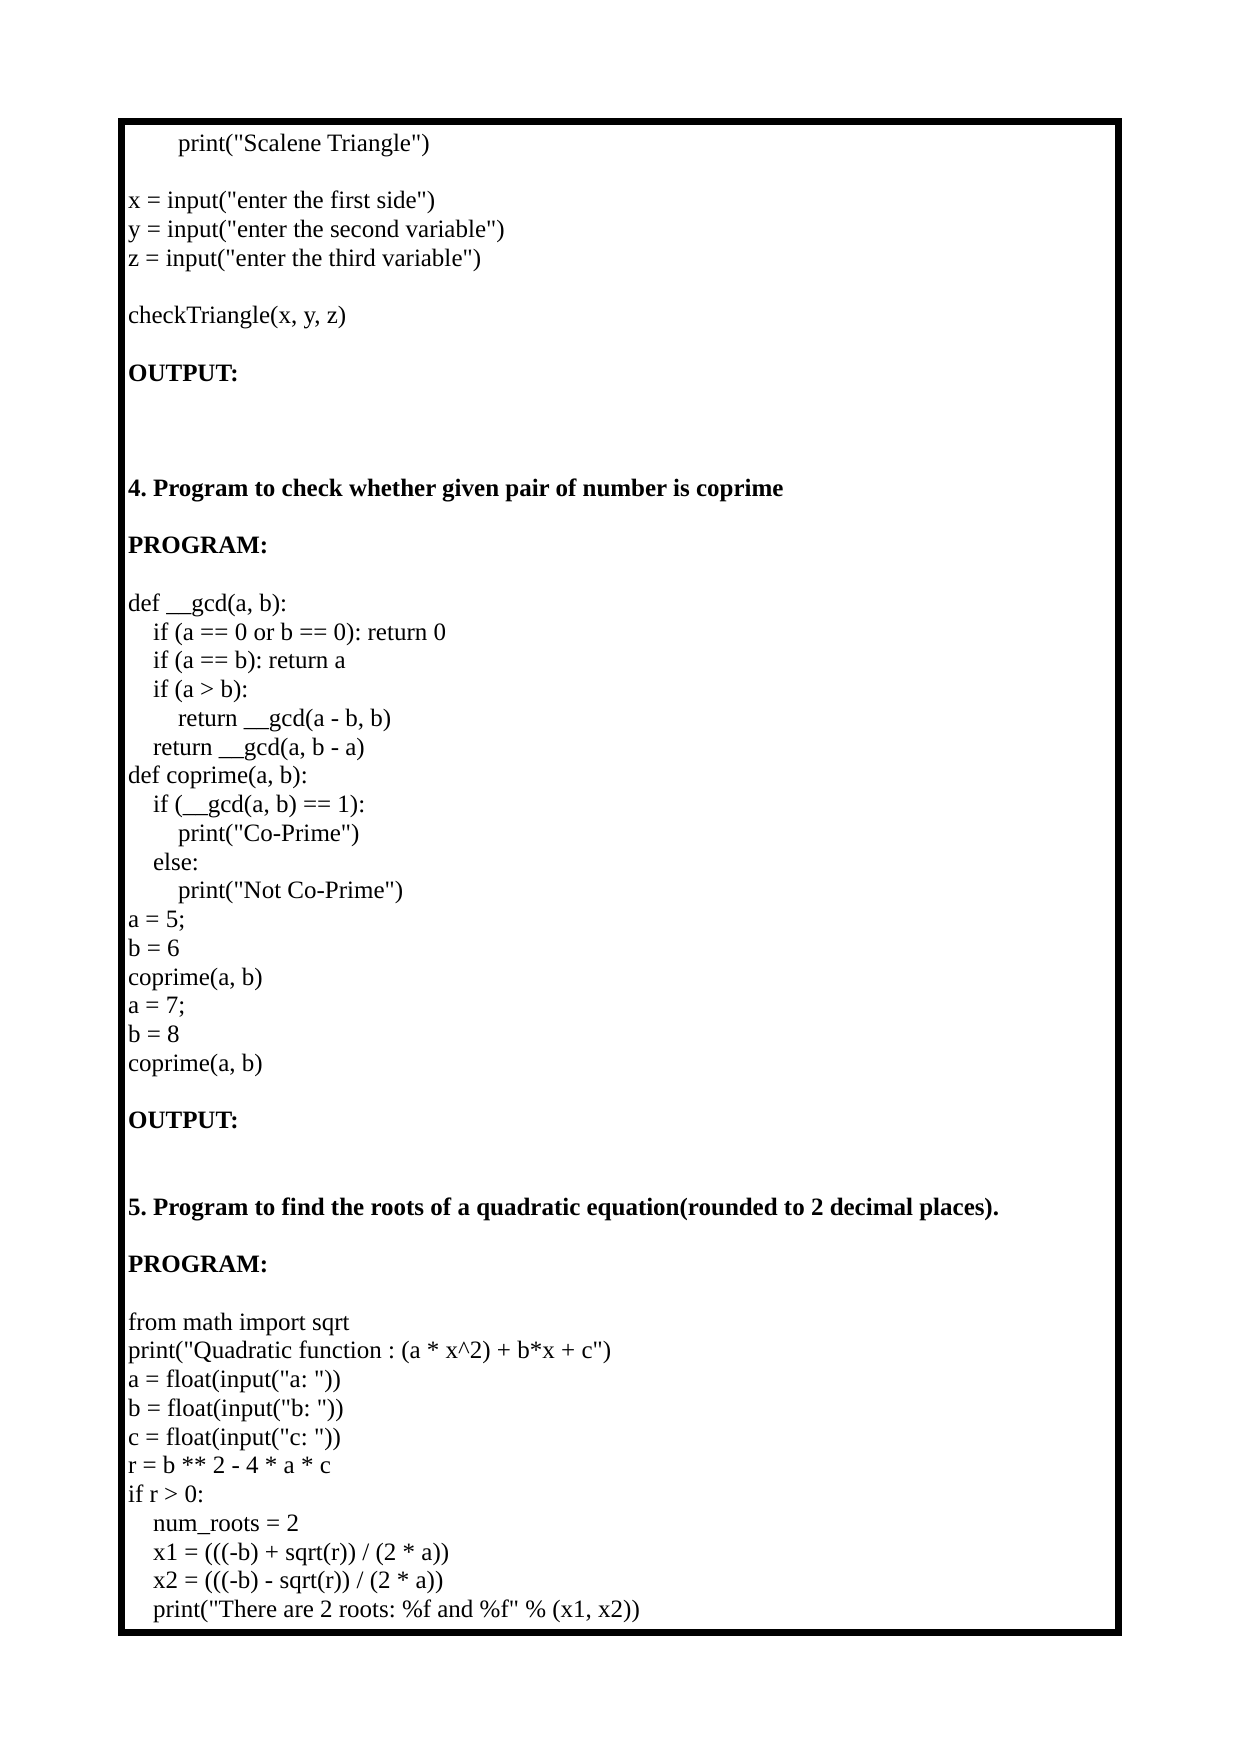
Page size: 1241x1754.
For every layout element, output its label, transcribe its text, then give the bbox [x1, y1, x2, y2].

text checkTriangle(x, y, z) [128, 300, 1112, 329]
text a = float(input("a: ")) [128, 1364, 1112, 1393]
text return __gcd(a, b - a) [128, 732, 1112, 760]
text b = 6 [128, 933, 1112, 962]
text OUTPUT: [128, 1105, 1112, 1134]
text else: [128, 847, 1112, 875]
text x2 = (((-b) - sqrt(r)) / (2 * a)) [128, 1565, 1112, 1594]
text print("There are 2 roots: %f and %f" % (x1, x2)) [128, 1594, 1112, 1623]
text r = b ** 2 - 4 * a * c [128, 1450, 1112, 1479]
text PROGRAM: [128, 1249, 1112, 1278]
text def coprime(a, b): [128, 760, 1112, 789]
text z = input("enter the third variable") [128, 243, 1112, 272]
text coprime(a, b) [128, 1048, 1112, 1077]
text if (a == 0 or b == 0): return 0 [128, 617, 1112, 645]
text 4. Program to check whether given pair of number is coprime [128, 473, 1112, 502]
text print("Quadratic function : (a * x^2) + b*x + c") [128, 1335, 1112, 1364]
text OUTPUT: [128, 358, 1112, 387]
text print("Co-Prime") [128, 818, 1112, 847]
text b = float(input("b: ")) [128, 1393, 1112, 1422]
text print("Not Co-Prime") [128, 875, 1112, 904]
text if (a > b): [128, 674, 1112, 703]
text if (a == b): return a [128, 645, 1112, 674]
text y = input("enter the second variable") [128, 214, 1112, 243]
text PROGRAM: [128, 530, 1112, 559]
text from math import sqrt [128, 1307, 1112, 1335]
text return __gcd(a - b, b) [128, 703, 1112, 732]
text if r > 0: [128, 1479, 1112, 1508]
text def __gcd(a, b): [128, 588, 1112, 617]
text b = 8 [128, 1019, 1112, 1048]
text c = float(input("c: ")) [128, 1422, 1112, 1450]
text 5. Program to find the roots of a quadratic equation(rounded to 2 decimal places). [128, 1192, 1112, 1220]
text a = 5; [128, 904, 1112, 933]
text print("Scalene Triangle") [128, 128, 1112, 157]
text x1 = (((-b) + sqrt(r)) / (2 * a)) [128, 1537, 1112, 1565]
text a = 7; [128, 990, 1112, 1019]
text coprime(a, b) [128, 962, 1112, 990]
text x = input("enter the first side") [128, 185, 1112, 214]
text if (__gcd(a, b) == 1): [128, 789, 1112, 818]
text num_roots = 2 [128, 1508, 1112, 1537]
